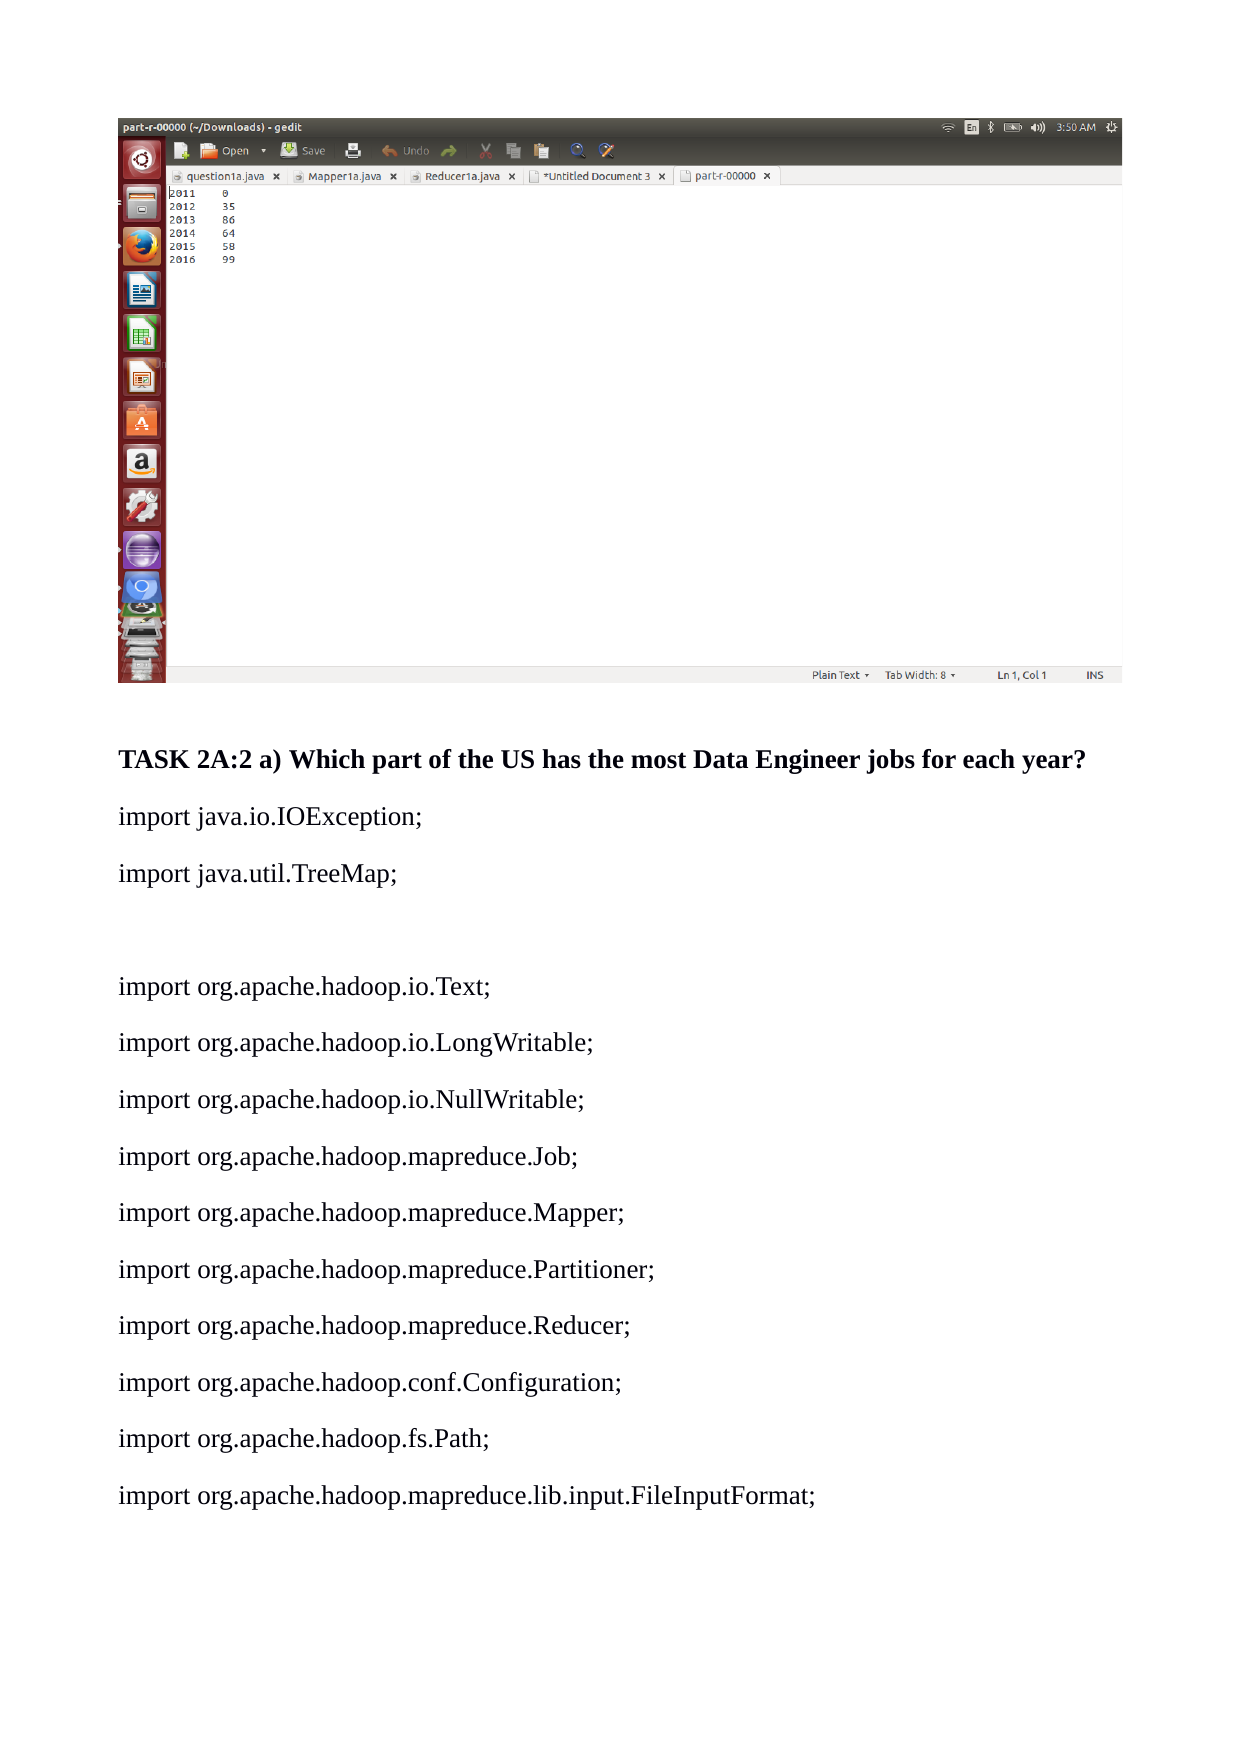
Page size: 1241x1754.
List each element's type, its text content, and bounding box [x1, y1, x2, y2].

text import org.apache.hadoop.conf.Configuration; [118, 1366, 1122, 1397]
text import java.io.IOException; [118, 800, 1122, 831]
text import org.apache.hadoop.fs.Path; [118, 1422, 1122, 1453]
text import org.apache.hadoop.mapreduce.lib.input.FileInputFormat; [118, 1479, 1122, 1510]
text import org.apache.hadoop.io.LongWritable; [118, 1026, 1122, 1058]
picture [118, 118, 1123, 683]
text import org.apache.hadoop.mapreduce.Reducer; [118, 1309, 1122, 1340]
text import org.apache.hadoop.mapreduce.Mapper; [118, 1196, 1122, 1227]
text import java.util.TreeMap; [118, 857, 1122, 888]
text import org.apache.hadoop.io.NullWritable; [118, 1083, 1122, 1114]
text TASK 2A:2 a) Which part of the US has the most Data Engineer jobs for each year? [118, 744, 1122, 775]
text import org.apache.hadoop.mapreduce.Partitioner; [118, 1253, 1122, 1284]
text import org.apache.hadoop.io.Text; [118, 970, 1122, 1001]
text import org.apache.hadoop.mapreduce.Job; [118, 1139, 1122, 1171]
